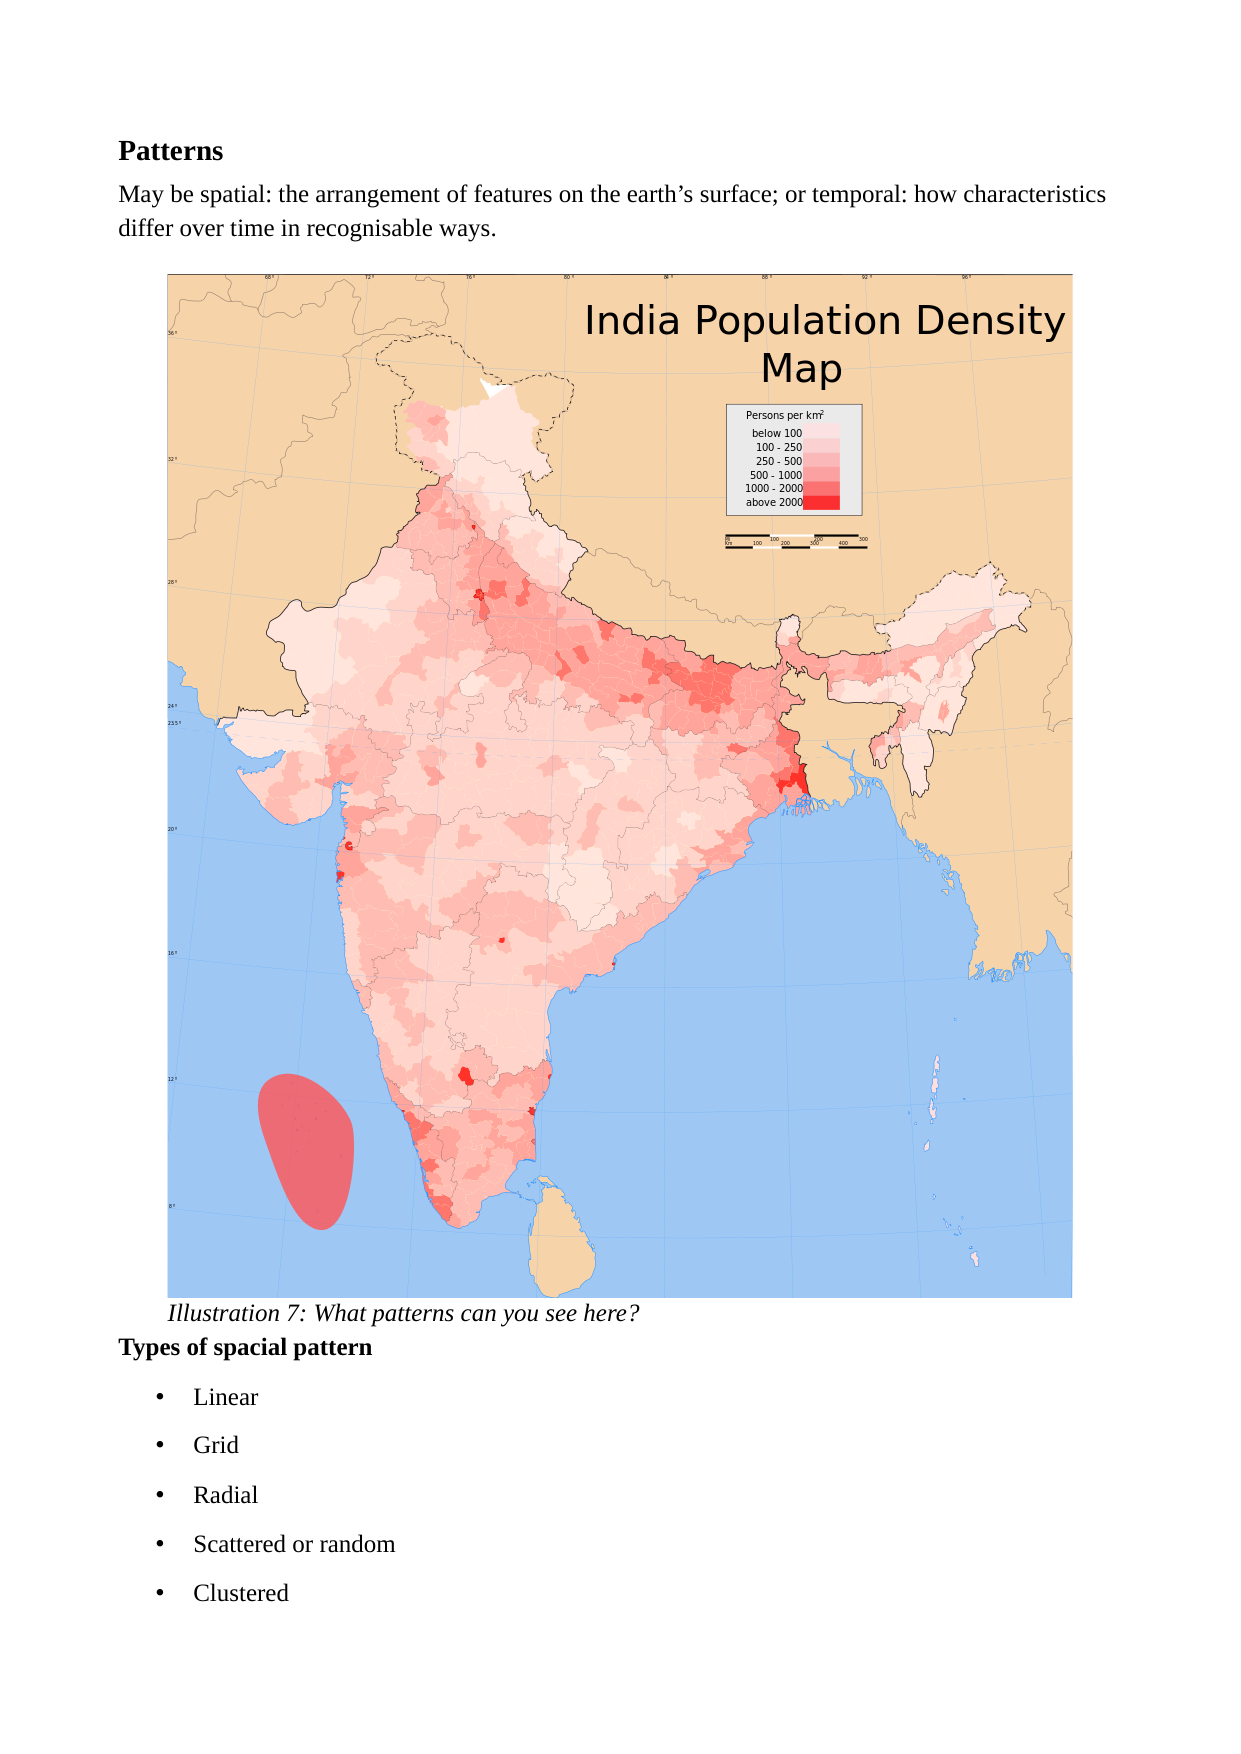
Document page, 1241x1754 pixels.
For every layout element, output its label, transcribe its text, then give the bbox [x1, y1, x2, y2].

list Clustered [156, 1578, 1122, 1607]
text Types of spacial pattern [118, 262, 1122, 1361]
subtitle Patterns [118, 133, 1122, 166]
list Linear [156, 1382, 1122, 1410]
text May be spatial: the arrangement of features on the earth’s surface; or temporal: how characteristics differ over time in recognisable ways. [118, 179, 1122, 242]
picture [167, 274, 1073, 1298]
list Scattered or random [156, 1529, 1122, 1557]
list Grid [156, 1431, 1122, 1459]
list Radial [156, 1480, 1122, 1508]
text Illustration 7: What patterns can you see here? [167, 1298, 1073, 1327]
